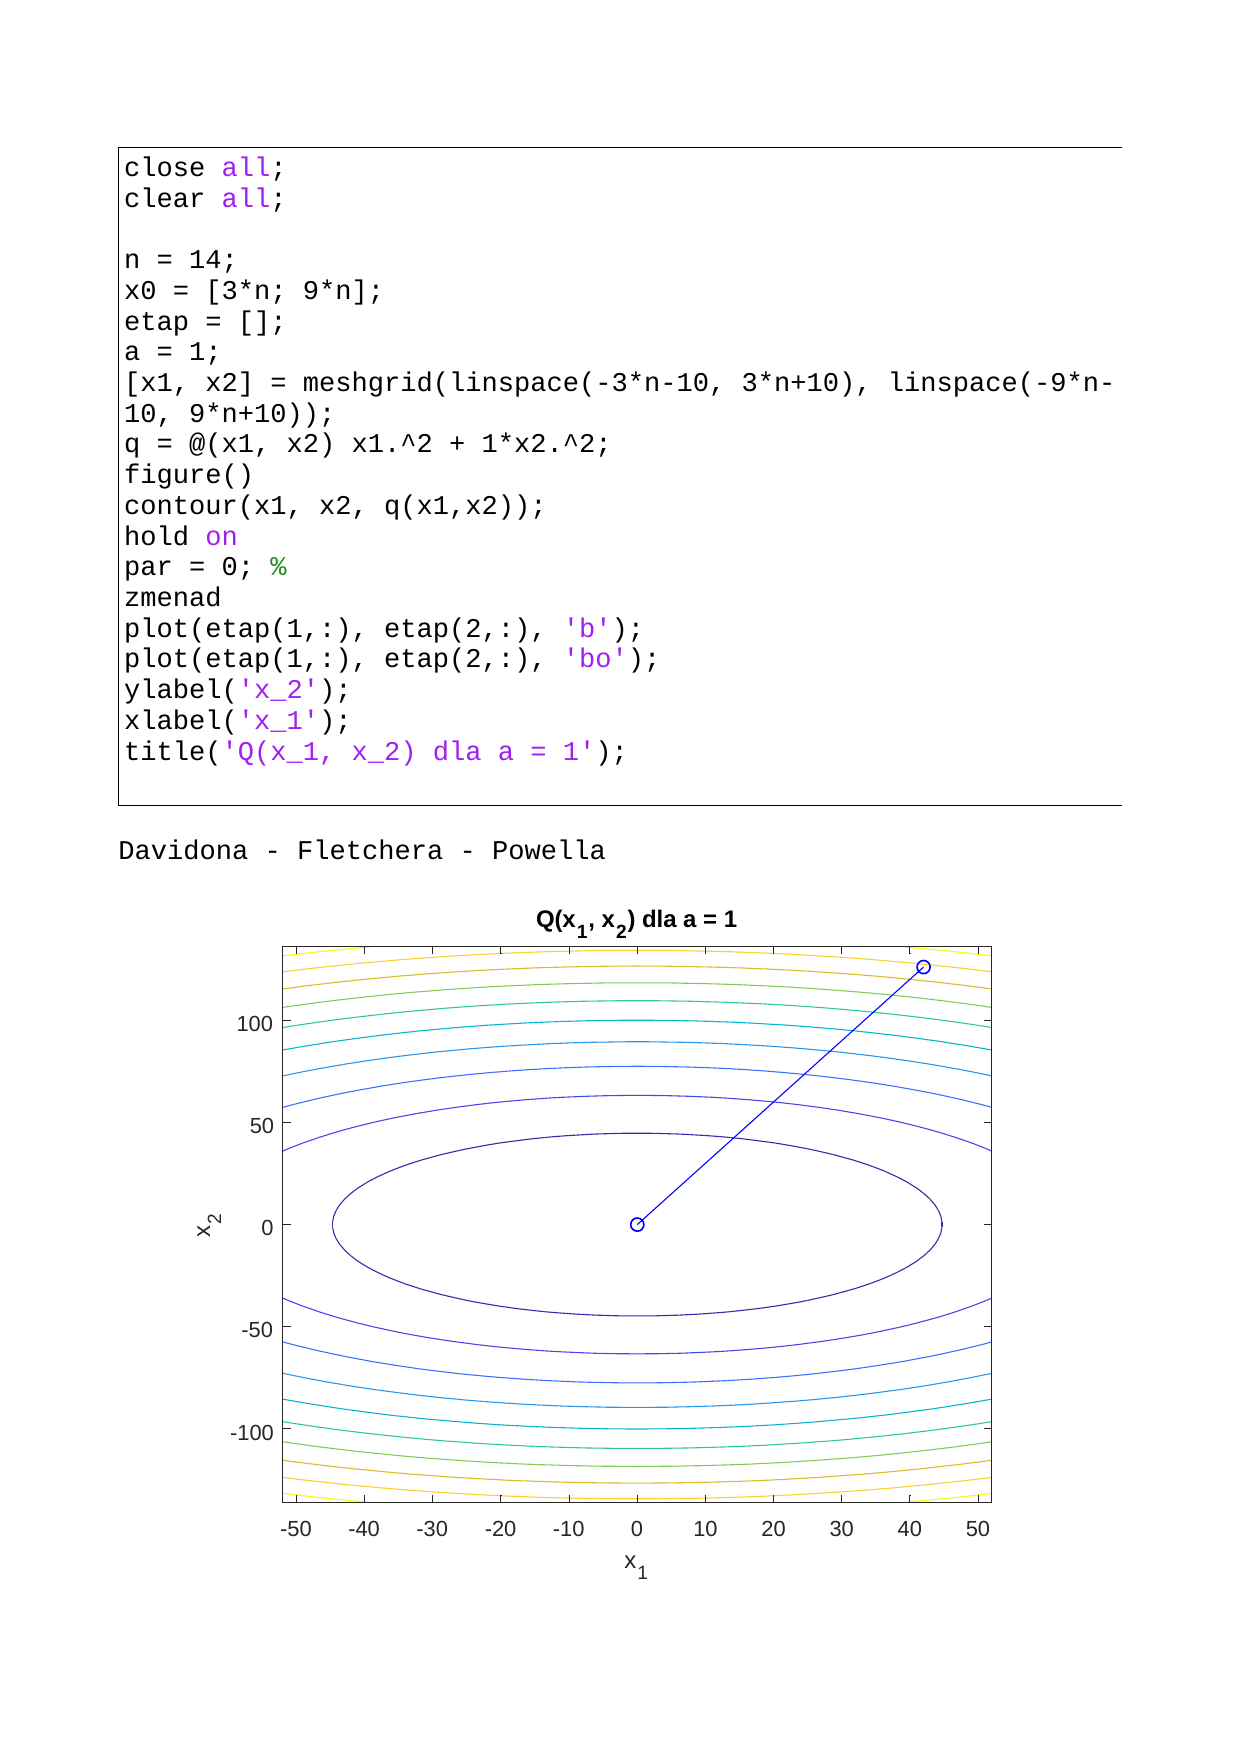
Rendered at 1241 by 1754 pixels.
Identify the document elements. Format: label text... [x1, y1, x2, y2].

table_header close all; clear all; n = 14; x0 = [3*n; 9*n]; etap = []; a = 1; [x1, x2] = meshgrid(linspace(-3*n-10, 3*n+10), linspace(-9*n-10, 9*n+10)); q = @(x1, x2) x1.^2 + 1*x2.^2; figure() contour(x1, x2, q(x1,x2)); hold on par = 0; % zmenad plot(etap(1,:), etap(2,:), 'b'); plot(etap(1,:), etap(2,:), 'bo'); ylabel('x_2'); xlabel('x_1'); title('Q(x_1, x_2) dla a = 1'); [119, 148, 1122, 805]
text Davidona - Fletchera - Powella [118, 836, 1122, 867]
